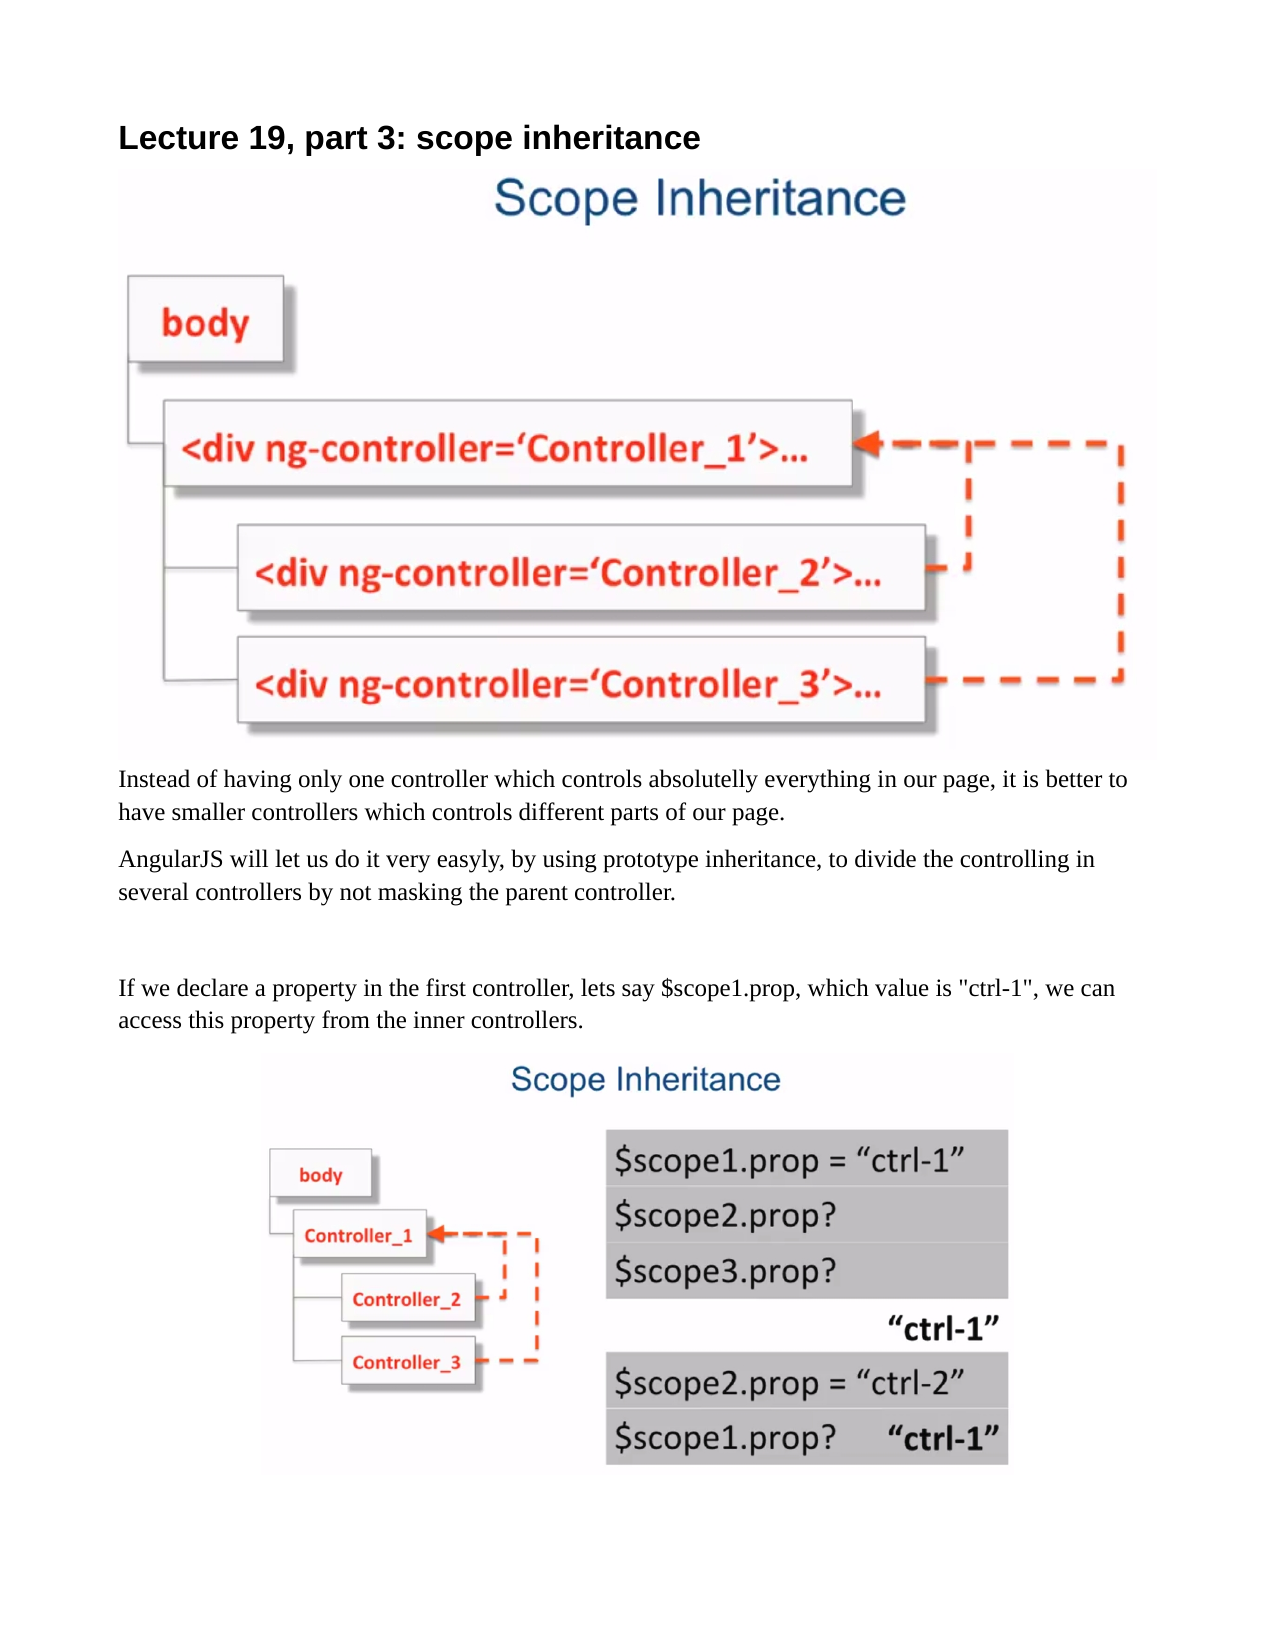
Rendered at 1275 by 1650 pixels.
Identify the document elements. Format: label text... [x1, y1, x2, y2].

text Instead of having only one controller which controls absolutelly everything in our page, it is better to have smaller controllers which controls different parts of our page. [118, 760, 1157, 826]
picture [118, 169, 1157, 760]
picture [260, 1053, 1015, 1475]
text AngularJS will let us do it very easyly, by using prototype inheritance, to divide the controlling in several controllers by not masking the parent controller. [118, 844, 1157, 906]
text If we declare a property in the first controller, lets say $scope1.prop, which value is "ctrl-1", we can access this property from the inner controllers. [118, 973, 1157, 1034]
subtitle Lecture 19, part 3: scope inheritance [118, 118, 1157, 157]
